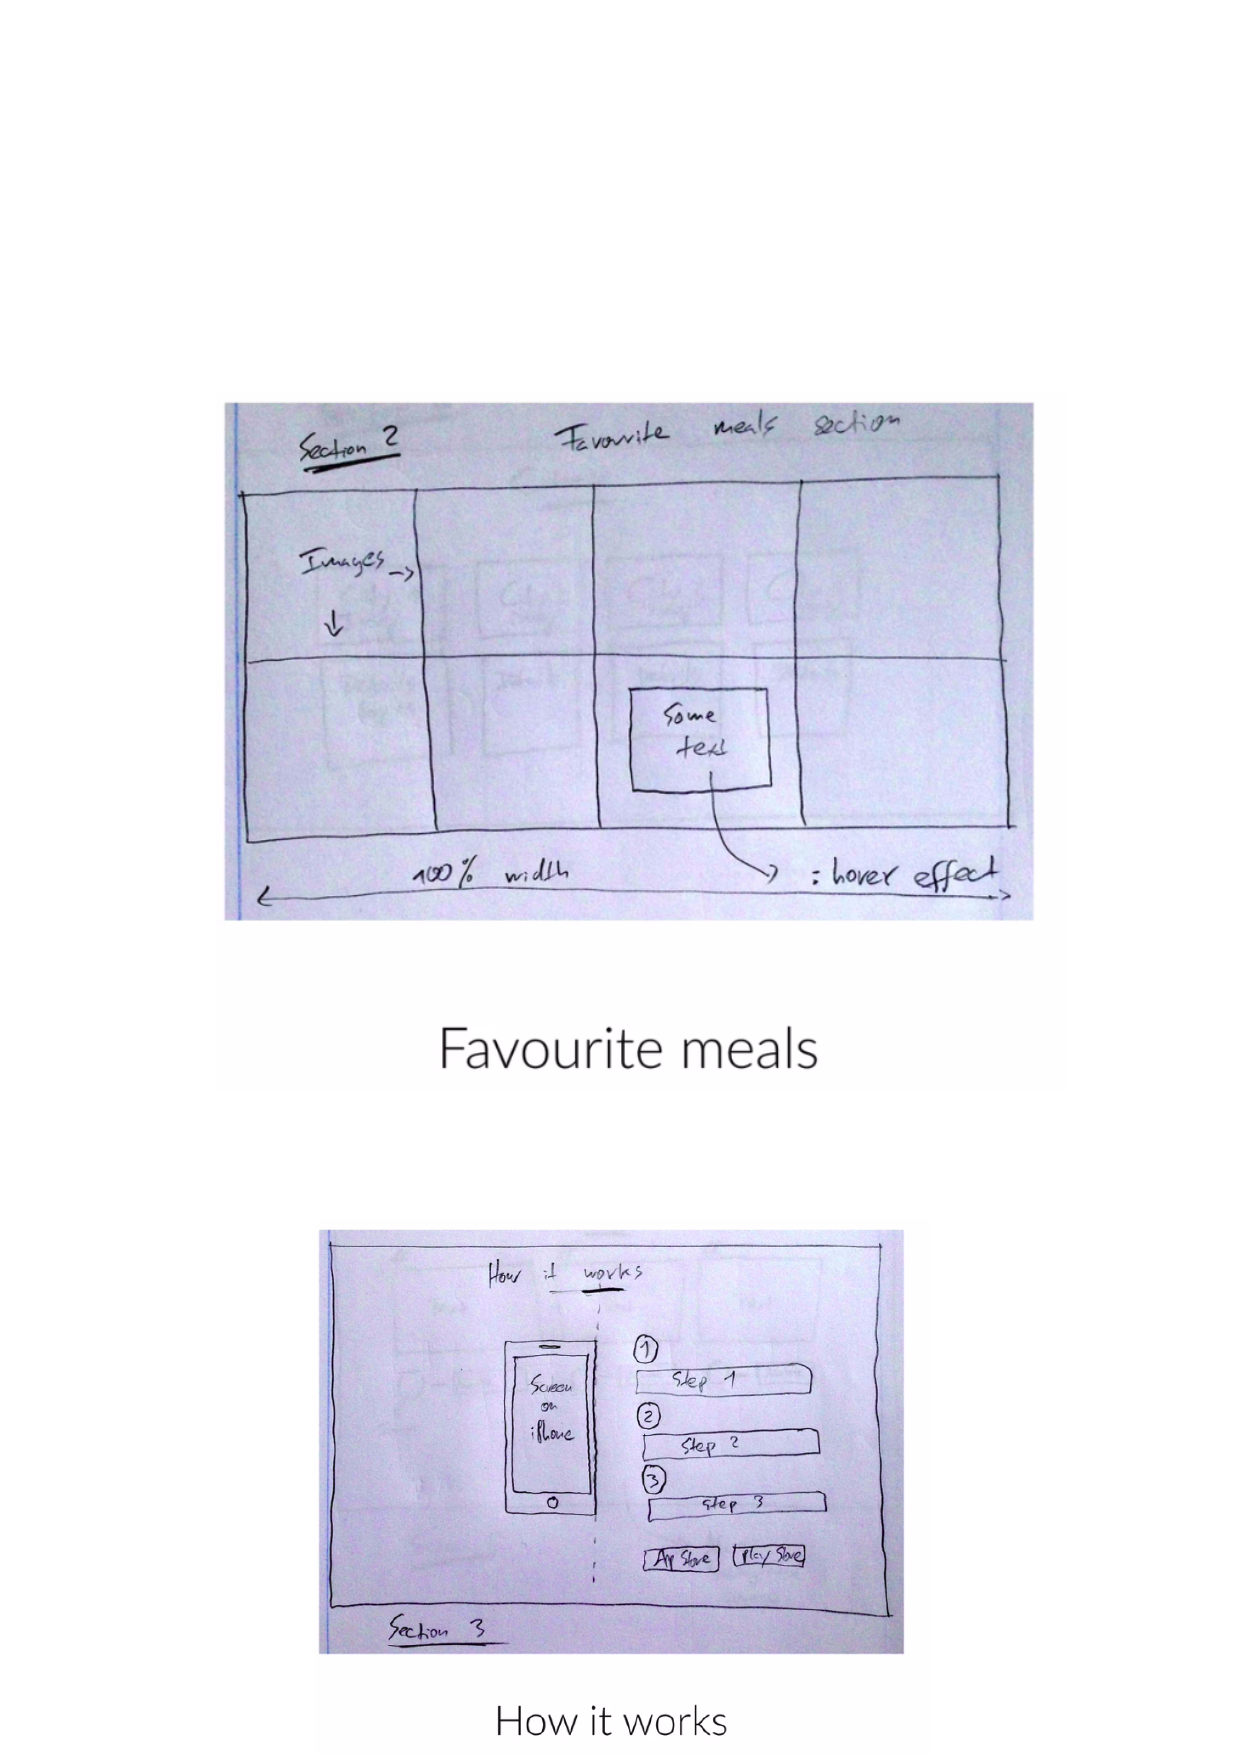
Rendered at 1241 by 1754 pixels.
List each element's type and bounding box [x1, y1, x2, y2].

picture [215, 392, 1069, 1090]
picture [313, 1218, 930, 1754]
